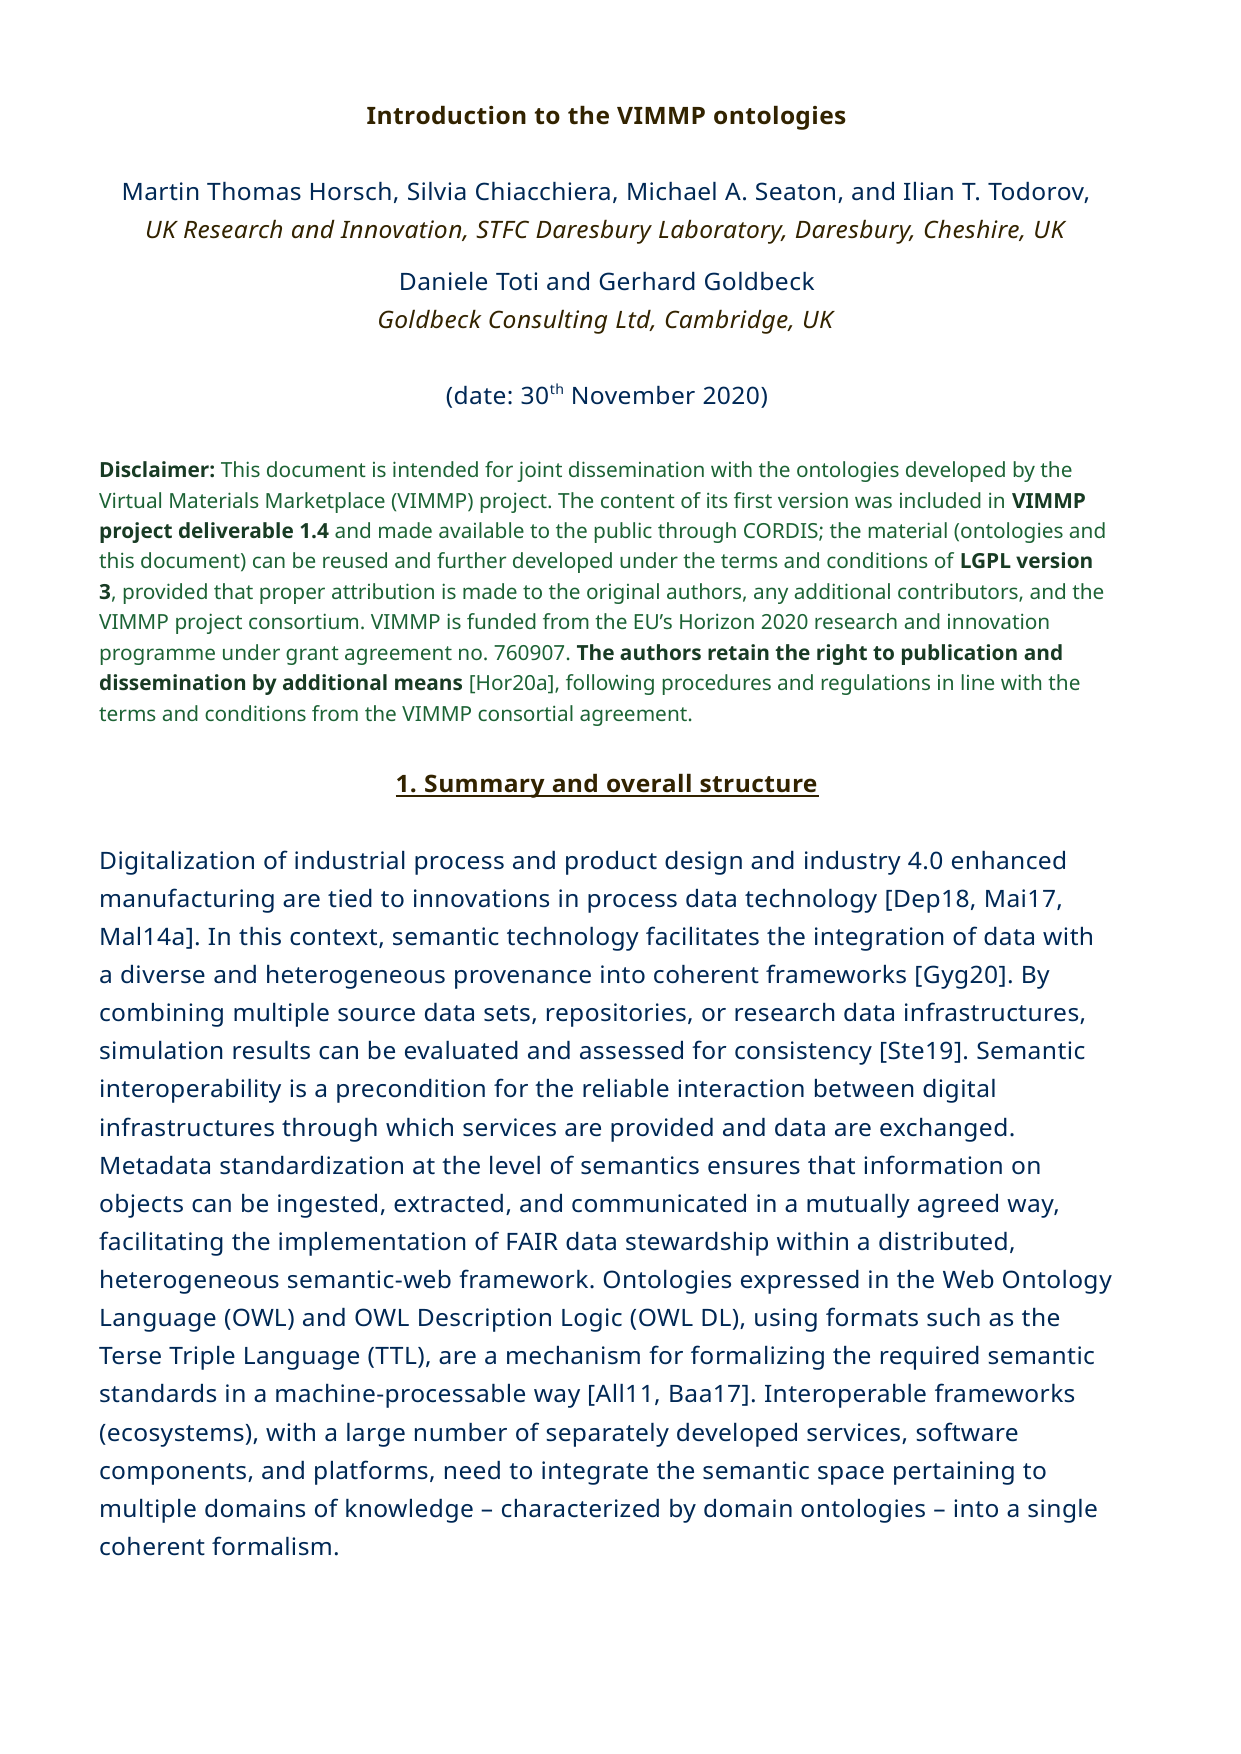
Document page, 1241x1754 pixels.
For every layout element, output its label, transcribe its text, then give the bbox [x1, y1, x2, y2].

text Disclaimer: This document is intended for joint dissemination with the ontologies developed by the Virtual Materials Marketplace (VIMMP) project. The content of its first version was included in VIMMP project deliverable 1.4 and made available to the public through CORDIS; the material (ontologies and this document) can be reused and further developed under the terms and conditions of LGPL version 3, provided that proper attribution is made to the original authors, any additional contributors, and the VIMMP project consortium. VIMMP is funded from the EU’s Horizon 2020 research and innovation programme under grant agreement no. 760907. The authors retain the right to publication and dissemination by additional means [Hor20a], following procedures and regulations in line with the terms and conditions from the VIMMP consortial agreement. [99, 455, 1114, 727]
text UK Research and Innovation, STFC Daresbury Laboratory, Daresbury, Cheshire, UK [99, 213, 1114, 246]
text Goldbeck Consulting Ltd, Cambridge, UK [99, 303, 1114, 335]
text (date: 30th November 2020) [99, 379, 1114, 412]
text Daniele Toti and Gerhard Goldbeck [99, 265, 1114, 297]
text Martin Thomas Horsch, Silvia Chiacchiera, Michael A. Seaton, and Ilian T. Todorov, [99, 175, 1114, 208]
text 1. Summary and overall structure [99, 767, 1114, 800]
text Introduction to the VIMMP ontologies [99, 99, 1114, 132]
text Digitalization of industrial process and product design and industry 4.0 enhanced manufacturing are tied to innovations in process data technology [Dep18, Mai17, Mal14a]. In this context, semantic technology facilitates the integration of data with a diverse and heterogeneous provenance into coherent frameworks [Gyg20]. By combining multiple source data sets, repositories, or research data infrastructures, simulation results can be evaluated and assessed for consistency [Ste19]. Semantic interoperability is a precondition for the reliable interaction between digital infrastructures through which services are provided and data are exchanged. Metadata standardization at the level of semantics ensures that information on objects can be ingested, extracted, and communicated in a mutually agreed way, facilitating the implementation of FAIR data stewardship within a distributed, heterogeneous semantic-web framework. Ontologies expressed in the Web Ontology Language (OWL) and OWL Description Logic (OWL DL), using formats such as the Terse Triple Language (TTL), are a mechanism for formalizing the required semantic standards in a machine-processable way [All11, Baa17]. Interoperable frameworks (ecosystems), with a large number of separately developed services, software components, and platforms, need to integrate the semantic space pertaining to multiple domains of knowledge – characterized by domain ontologies – into a single coherent formalism. [99, 843, 1114, 1562]
